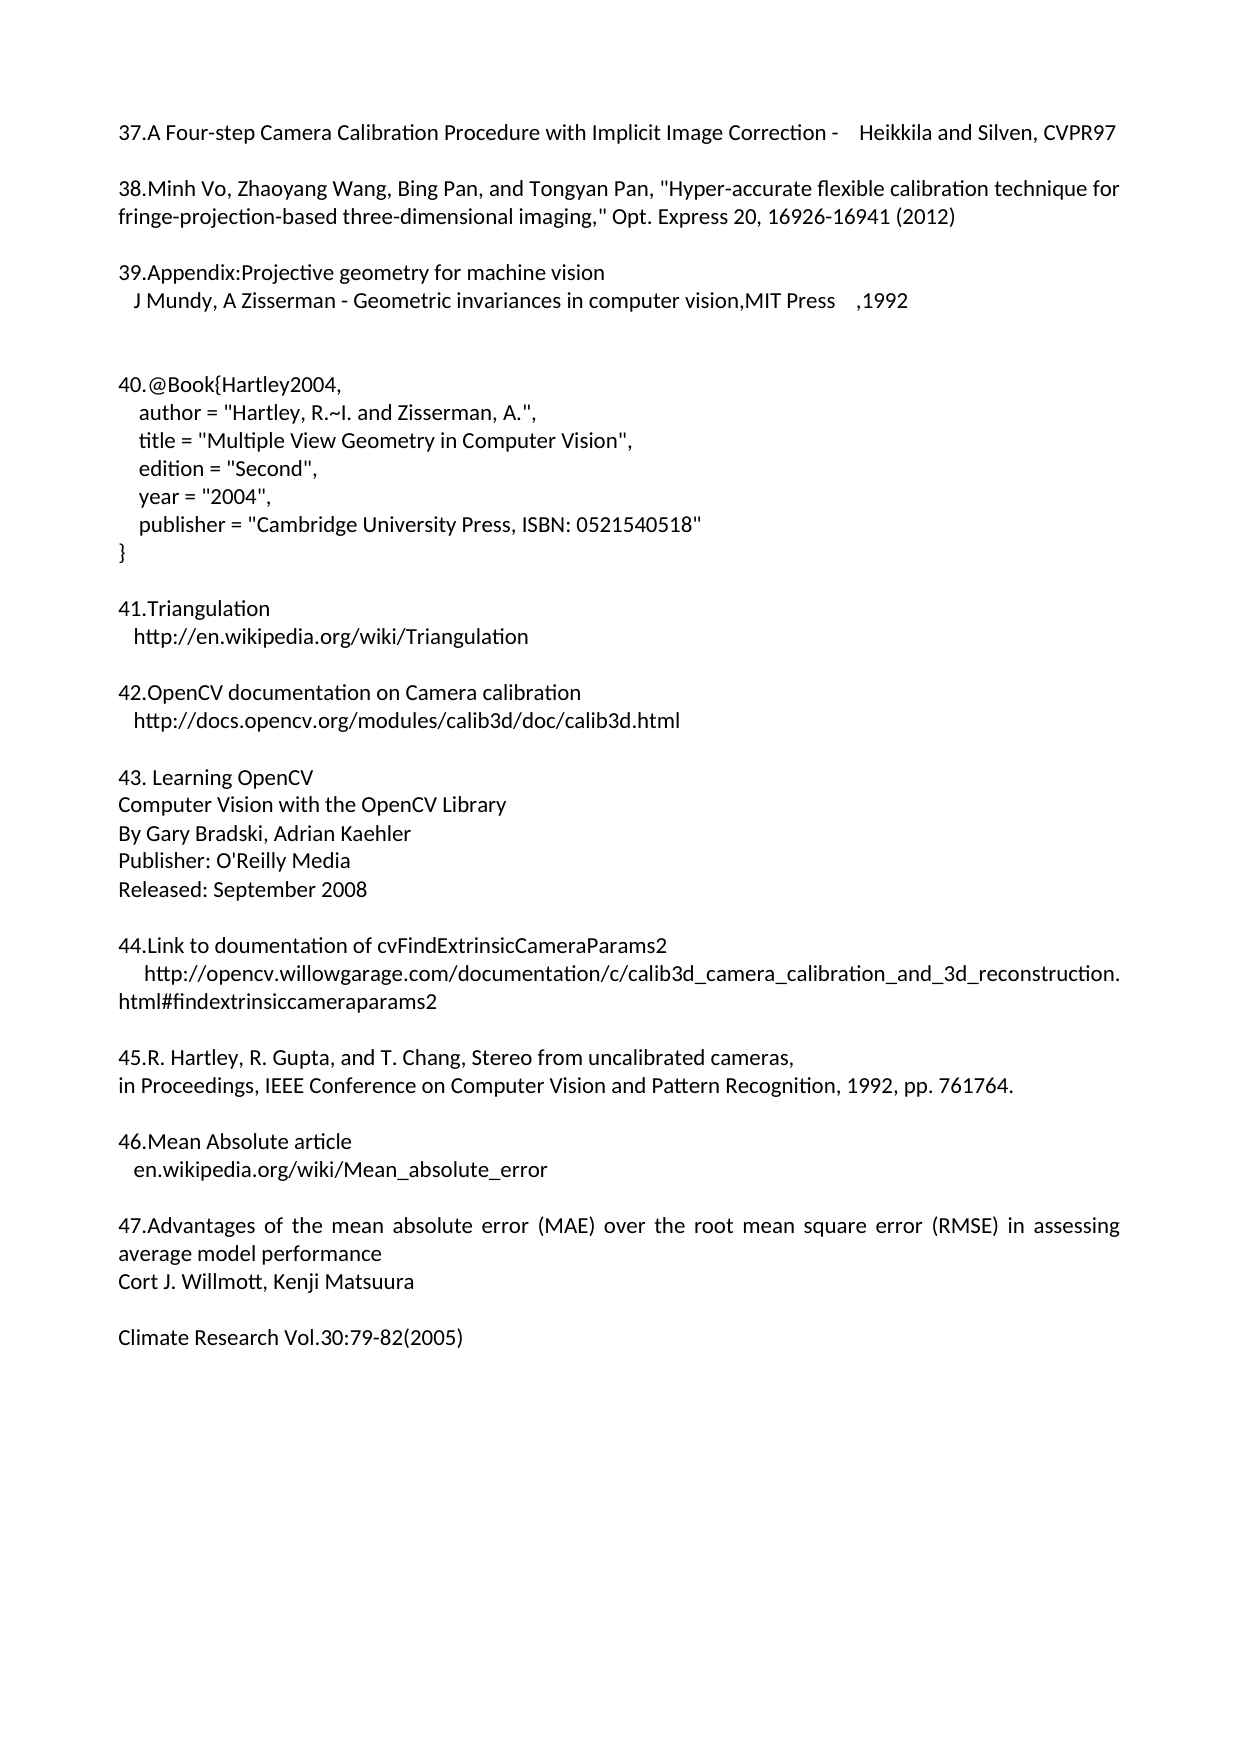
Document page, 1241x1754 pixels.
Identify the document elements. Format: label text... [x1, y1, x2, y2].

text By Gary Bradski, Adrian Kaehler [118, 819, 1122, 847]
text 37.A Four-step Camera Calibration Procedure with Implicit Image Correction - Heikkila and Silven, CVPR97 [118, 118, 1122, 146]
text 46.Mean Absolute article [118, 1127, 1122, 1155]
text in Proceedings, IEEE Conference on Computer Vision and Pattern Recognition, 1992, pp. 761764. [118, 1071, 1122, 1099]
text 39.Appendix:Projective geometry for machine vision [118, 258, 1122, 286]
text 43. Learning OpenCV [118, 763, 1122, 791]
text Cort J. Willmott, Kenji Matsuura [118, 1267, 1122, 1295]
text 45.R. Hartley, R. Gupta, and T. Chang, Stereo from uncalibrated cameras, [118, 1043, 1122, 1071]
text publisher = "Cambridge University Press, ISBN: 0521540518" [118, 510, 1122, 538]
text 38.Minh Vo, Zhaoyang Wang, Bing Pan, and Tongyan Pan, "Hyper-accurate flexible calibration technique for fringe-projection-based three-dimensional imaging," Opt. Express 20, 16926-16941 (2012) [118, 174, 1122, 230]
text 41.Triangulation [118, 594, 1122, 622]
text en.wikipedia.org/wiki/Mean_absolute_error [118, 1155, 1122, 1183]
text 47.Advantages of the mean absolute error (MAE) over the root mean square error (RMSE) in assessing average model performance [118, 1211, 1122, 1267]
text edition = "Second", [118, 454, 1122, 482]
text http://en.wikipedia.org/wiki/Triangulation [118, 622, 1122, 651]
text http://opencv.willowgarage.com/documentation/c/calib3d_camera_calibration_and_3d_reconstruction.html#findextrinsiccameraparams2 [118, 959, 1122, 1015]
text 42.OpenCV documentation on Camera calibration [118, 678, 1122, 707]
text 44.Link to doumentation of cvFindExtrinsicCameraParams2 [118, 931, 1122, 959]
text 40.@Book{Hartley2004, [118, 370, 1122, 398]
text http://docs.opencv.org/modules/calib3d/doc/calib3d.html [118, 707, 1122, 734]
text year = "2004", [118, 482, 1122, 510]
text Released: September 2008 [118, 875, 1122, 903]
text Climate Research Vol.30:79-82(2005) [118, 1323, 1122, 1351]
text } [118, 538, 1122, 566]
text author = "Hartley, R.~I. and Zisserman, A.", [118, 398, 1122, 426]
text title = "Multiple View Geometry in Computer Vision", [118, 426, 1122, 454]
text Publisher: O'Reilly Media [118, 847, 1122, 875]
text Computer Vision with the OpenCV Library [118, 791, 1122, 819]
text J Mundy, A Zisserman - Geometric invariances in computer vision,MIT Press ,1992 [118, 286, 1122, 314]
